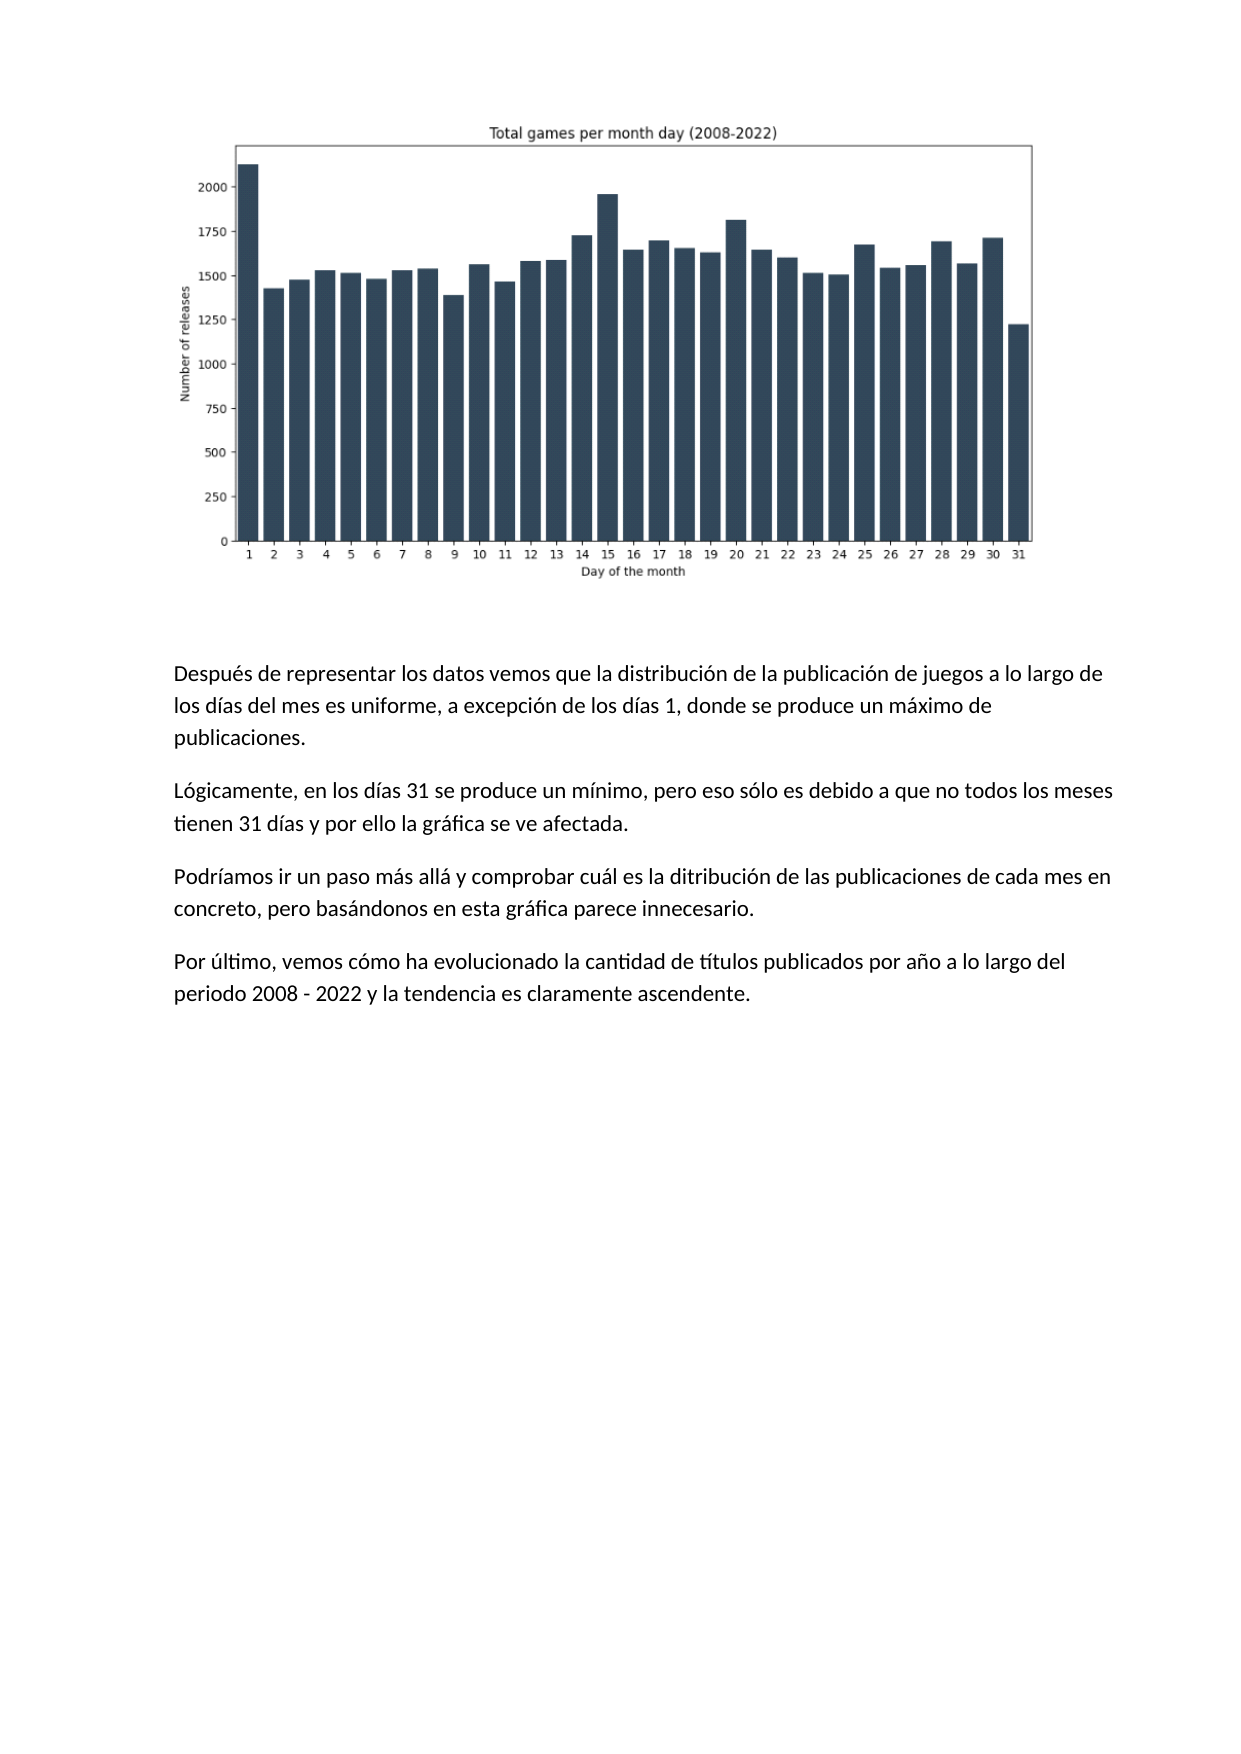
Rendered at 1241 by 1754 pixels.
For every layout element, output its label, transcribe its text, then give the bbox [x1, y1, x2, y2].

text Después de representar los datos vemos que la distribución de la publicación de juegos a lo largo de los días del mes es uniforme, a excepción de los días 1, donde se produce un máximo de publicaciones. [174, 659, 1122, 752]
text Lógicamente, en los días 31 se produce un mínimo, pero eso sólo es debido a que no todos los meses tienen 31 días y por ello la gráfica se ve afectada. [174, 777, 1122, 837]
text Podríamos ir un paso más allá y comprobar cuál es la ditribución de las publicaciones de cada mes en concreto, pero basándonos en esta gráfica parece innecesario. [174, 862, 1122, 922]
text Por último, vemos cómo ha evolucionado la cantidad de títulos publicados por año a lo largo del periodo 2008 - 2022 y la tendencia es claramente ascendente. [174, 947, 1122, 1007]
